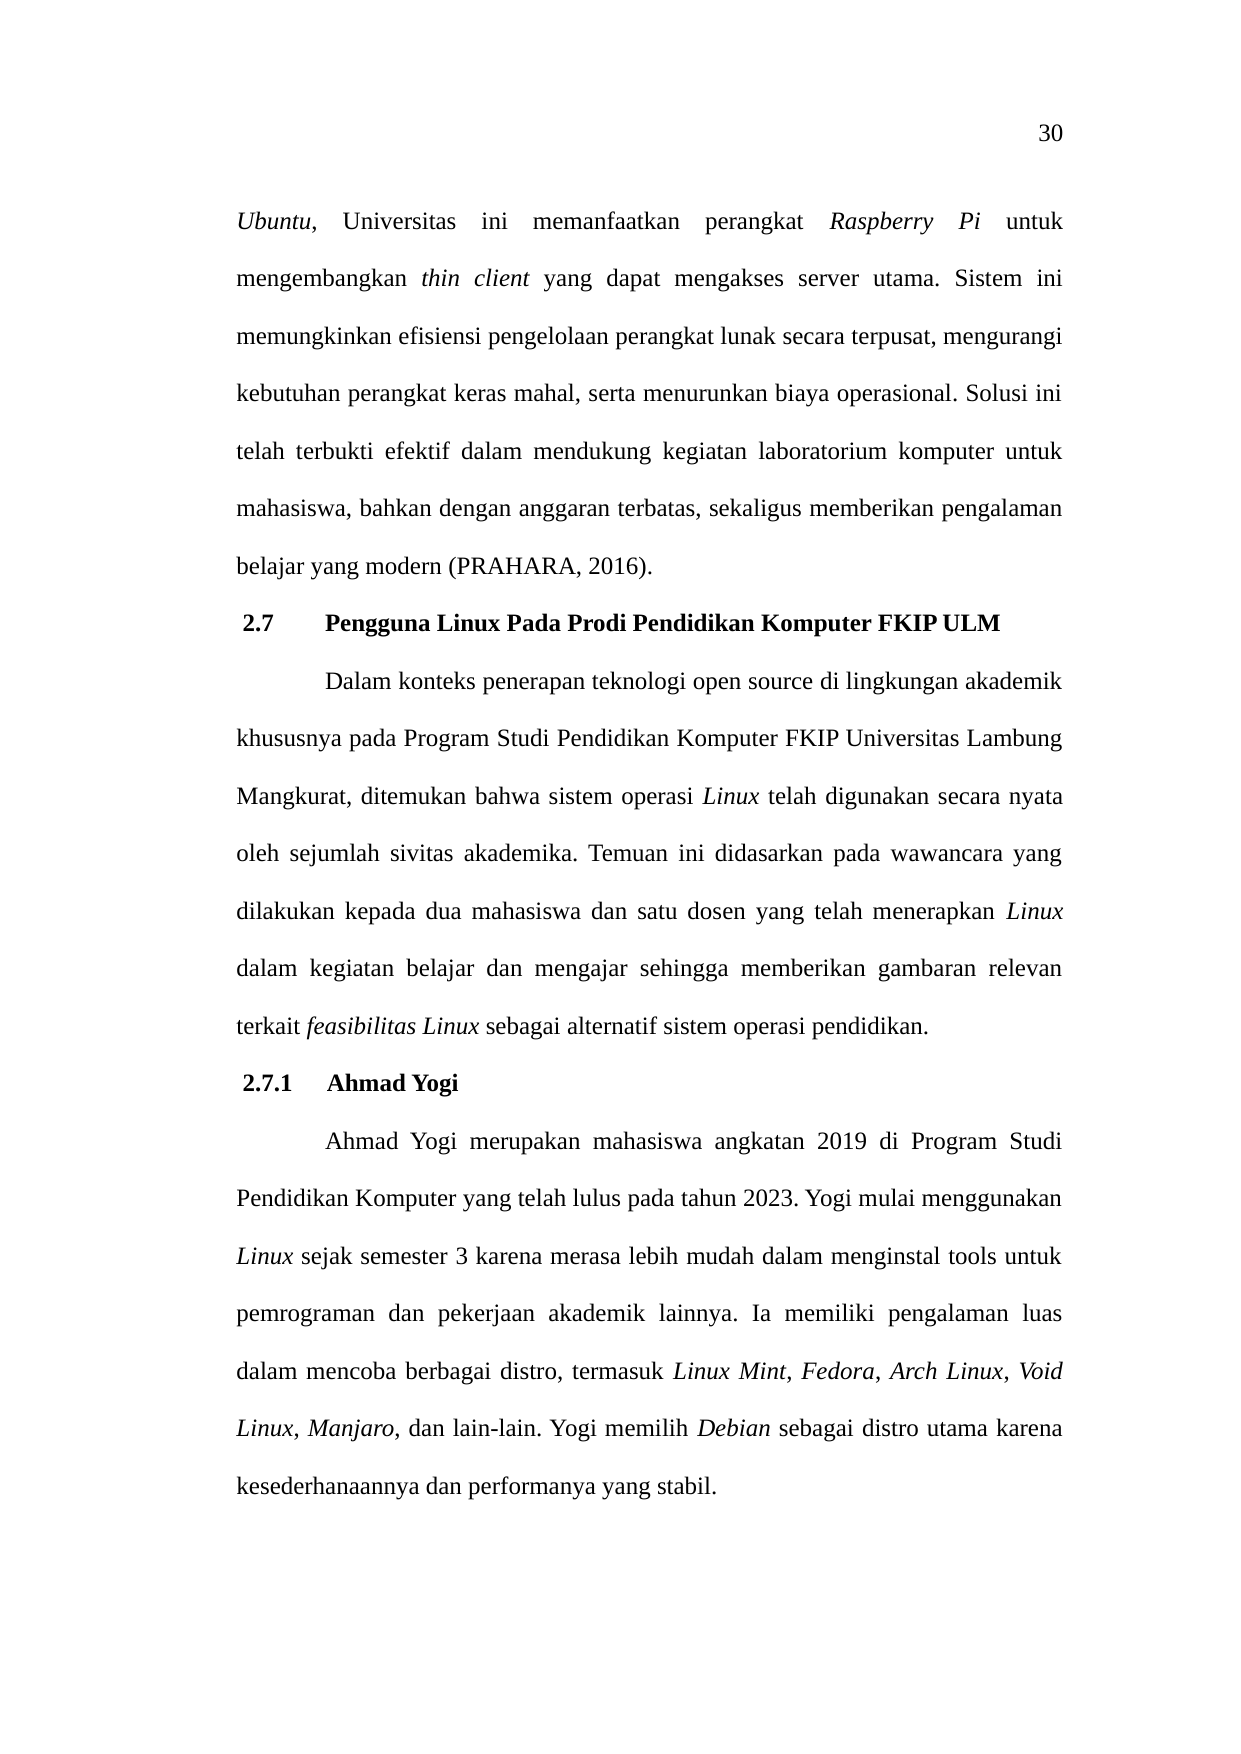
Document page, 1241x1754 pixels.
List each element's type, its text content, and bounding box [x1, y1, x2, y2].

subtitle Pengguna Linux pada Prodi Pendidikan Komputer FKIP ULM [236, 608, 1063, 637]
text Dalam konteks penerapan teknologi open source di lingkungan akademik khususnya pada Program Studi Pendidikan Komputer FKIP Universitas Lambung Mangkurat, ditemukan bahwa sistem operasi Linux telah digunakan secara nyata oleh sejumlah sivitas akademika. Temuan ini didasarkan pada wawancara yang dilakukan kepada dua mahasiswa dan satu dosen yang telah menerapkan Linux dalam kegiatan belajar dan mengajar sehingga memberikan gambaran relevan terkait feasibilitas Linux sebagai alternatif sistem operasi pendidikan. [236, 666, 1063, 1040]
text Ubuntu, Universitas ini memanfaatkan perangkat Raspberry Pi untuk mengembangkan thin client yang dapat mengakses server utama. Sistem ini memungkinkan efisiensi pengelolaan perangkat lunak secara terpusat, mengurangi kebutuhan perangkat keras mahal, serta menurunkan biaya operasional. Solusi ini telah terbukti efektif dalam mendukung kegiatan laboratorium komputer untuk mahasiswa, bahkan dengan anggaran terbatas, sekaligus memberikan pengalaman belajar yang modern (PRAHARA, 2016)⁠. [236, 206, 1063, 580]
subtitle Ahmad Yogi [236, 1068, 1063, 1097]
text Ahmad Yogi merupakan mahasiswa angkatan 2019 di Program Studi Pendidikan Komputer yang telah lulus pada tahun 2023. Yogi mulai menggunakan Linux sejak semester 3 karena merasa lebih mudah dalam menginstal tools untuk pemrograman dan pekerjaan akademik lainnya. Ia memiliki pengalaman luas dalam mencoba berbagai distro, termasuk Linux Mint, Fedora, Arch Linux, Void Linux, Manjaro, dan lain-lain. Yogi memilih Debian sebagai distro utama karena kesederhanaannya dan performanya yang stabil. [236, 1126, 1063, 1500]
